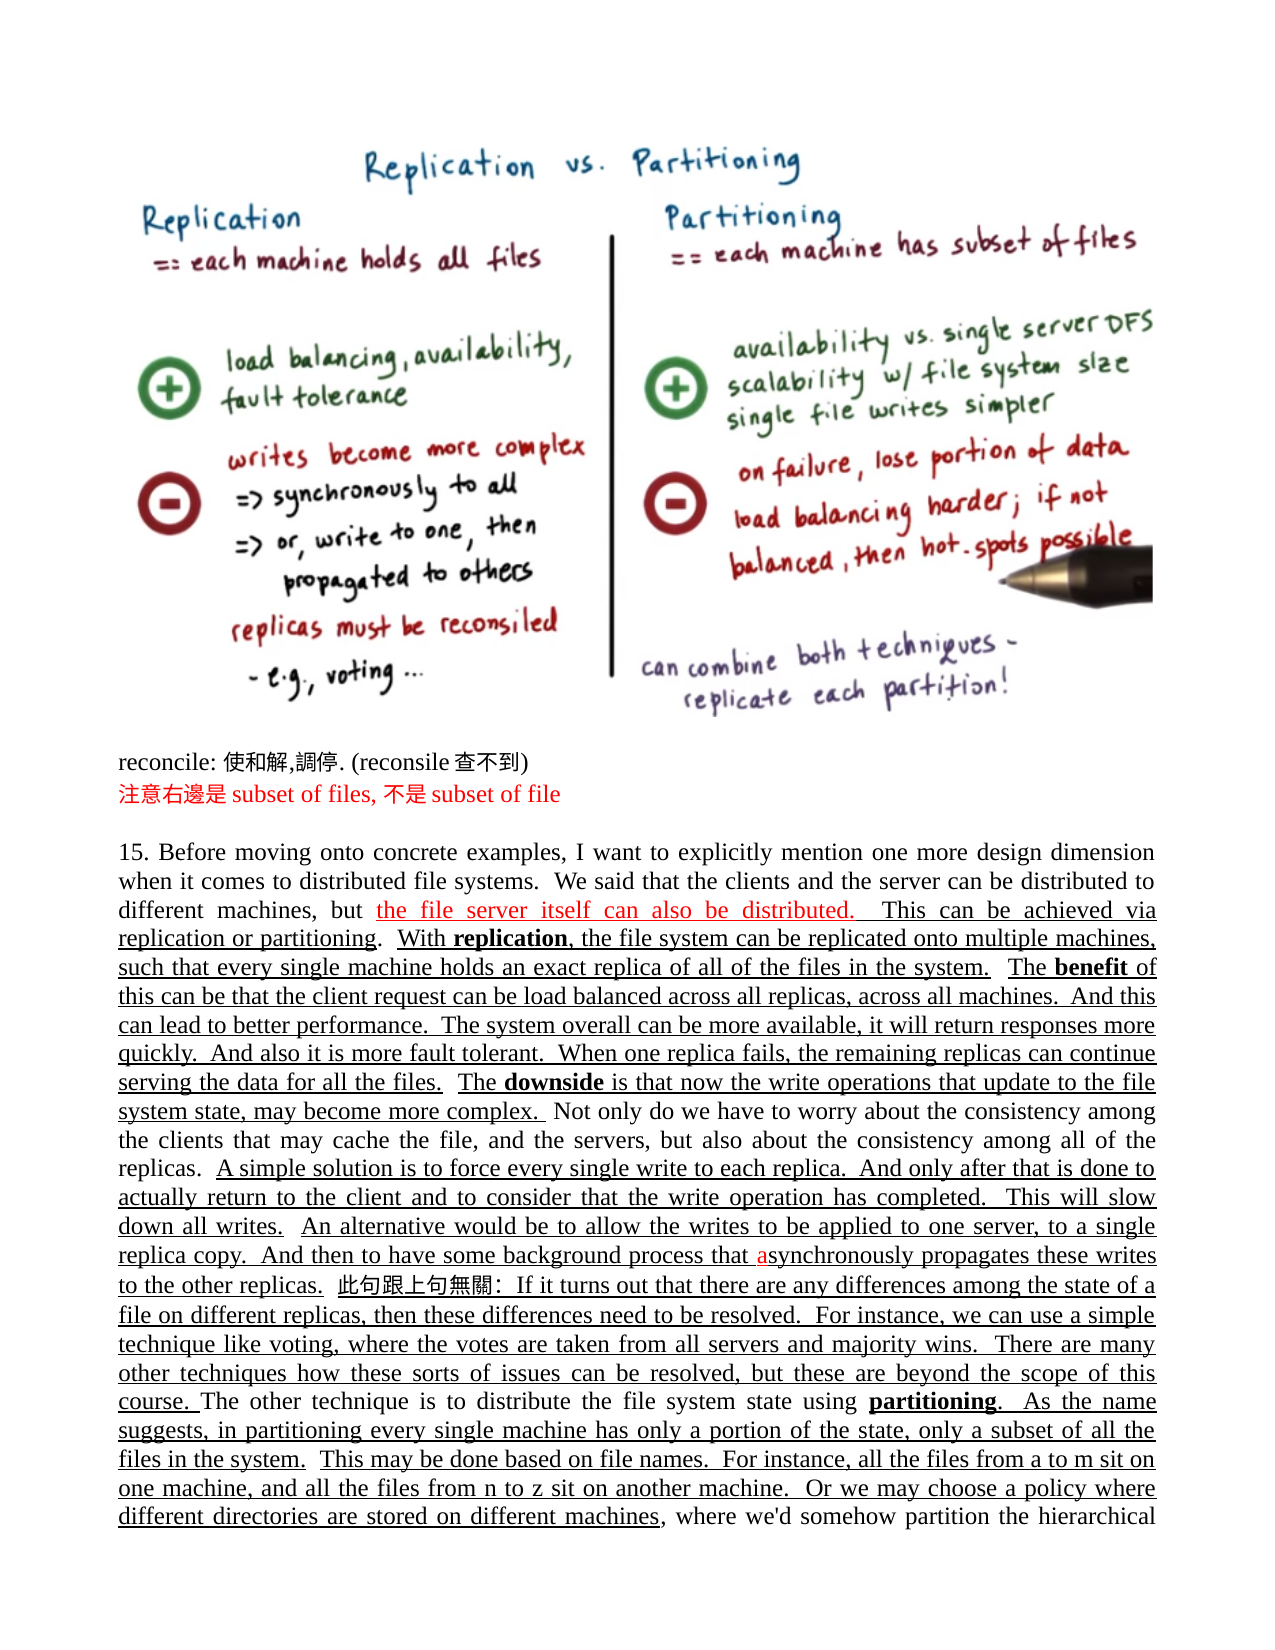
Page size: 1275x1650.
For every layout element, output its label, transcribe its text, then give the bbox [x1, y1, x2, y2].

text reconcile: 使和解,調停. (reconsile查不到) [118, 745, 1157, 777]
text 15. Before moving onto concrete examples, I want to explicitly mention one more design dimension when it comes to distributed file systems. We said that the clients and the server can be distributed to different machines, but the file server itself can also be distributed. This can be achieved via replication or partitioning. With replication, the file system can be replicated onto multiple machines, such that every single machine holds an exact replica of all of the files in the system. The benefit of this can be that the client request can be load balanced across all replicas, across all machines. And this [118, 837, 1157, 1006]
text to the other replicas. 此句跟上句無關：If it turns out that there are any differences among the state of a file on different replicas, then these differences need to be resolved. For instance, we can use a simple technique like voting, where the votes are taken from all servers and majority wins. There are many other techniques how these sorts of issues can be resolved, but these are beyond the scope of this [118, 1266, 1157, 1383]
text serving the data for all the files. The downside is that now the write operations that update to the file system state, may become more complex. Not only do we have to worry about the consistency among the clients that may cache the file, and the servers, but also about the consistency among all of the replicas. A simple solution is to force every single write to each replica. And only after that is done to actually return to the client and to consider that the write operation has completed. This will slow [118, 1065, 1157, 1207]
text 注意右邊是subset of files, 不是subset of file [118, 777, 1157, 808]
text can lead to better performance. The system overall can be more available, it will return responses more quickly. And also it is more fault tolerant. When one replica fails, the remaining replicas can continue [118, 1007, 1157, 1063]
text course. The other technique is to distribute the file system state using partitioning. As the name suggests, in partitioning every single machine has only a portion of the state, only a subset of all the files in the system. This may be done based on file names. For instance, all the files from a to m sit on one machine, and all the files from n to z sit on another machine. Or we may choose a policy where [118, 1384, 1157, 1498]
picture [118, 146, 1157, 717]
text down all writes. An alternative would be to allow the writes to be applied to one server, to a single replica copy. And then to have some background process that asynchronously propagates these writes [118, 1209, 1157, 1265]
text different directories are stored on different machines, where we'd somehow partition the hierarchical [118, 1499, 1157, 1530]
